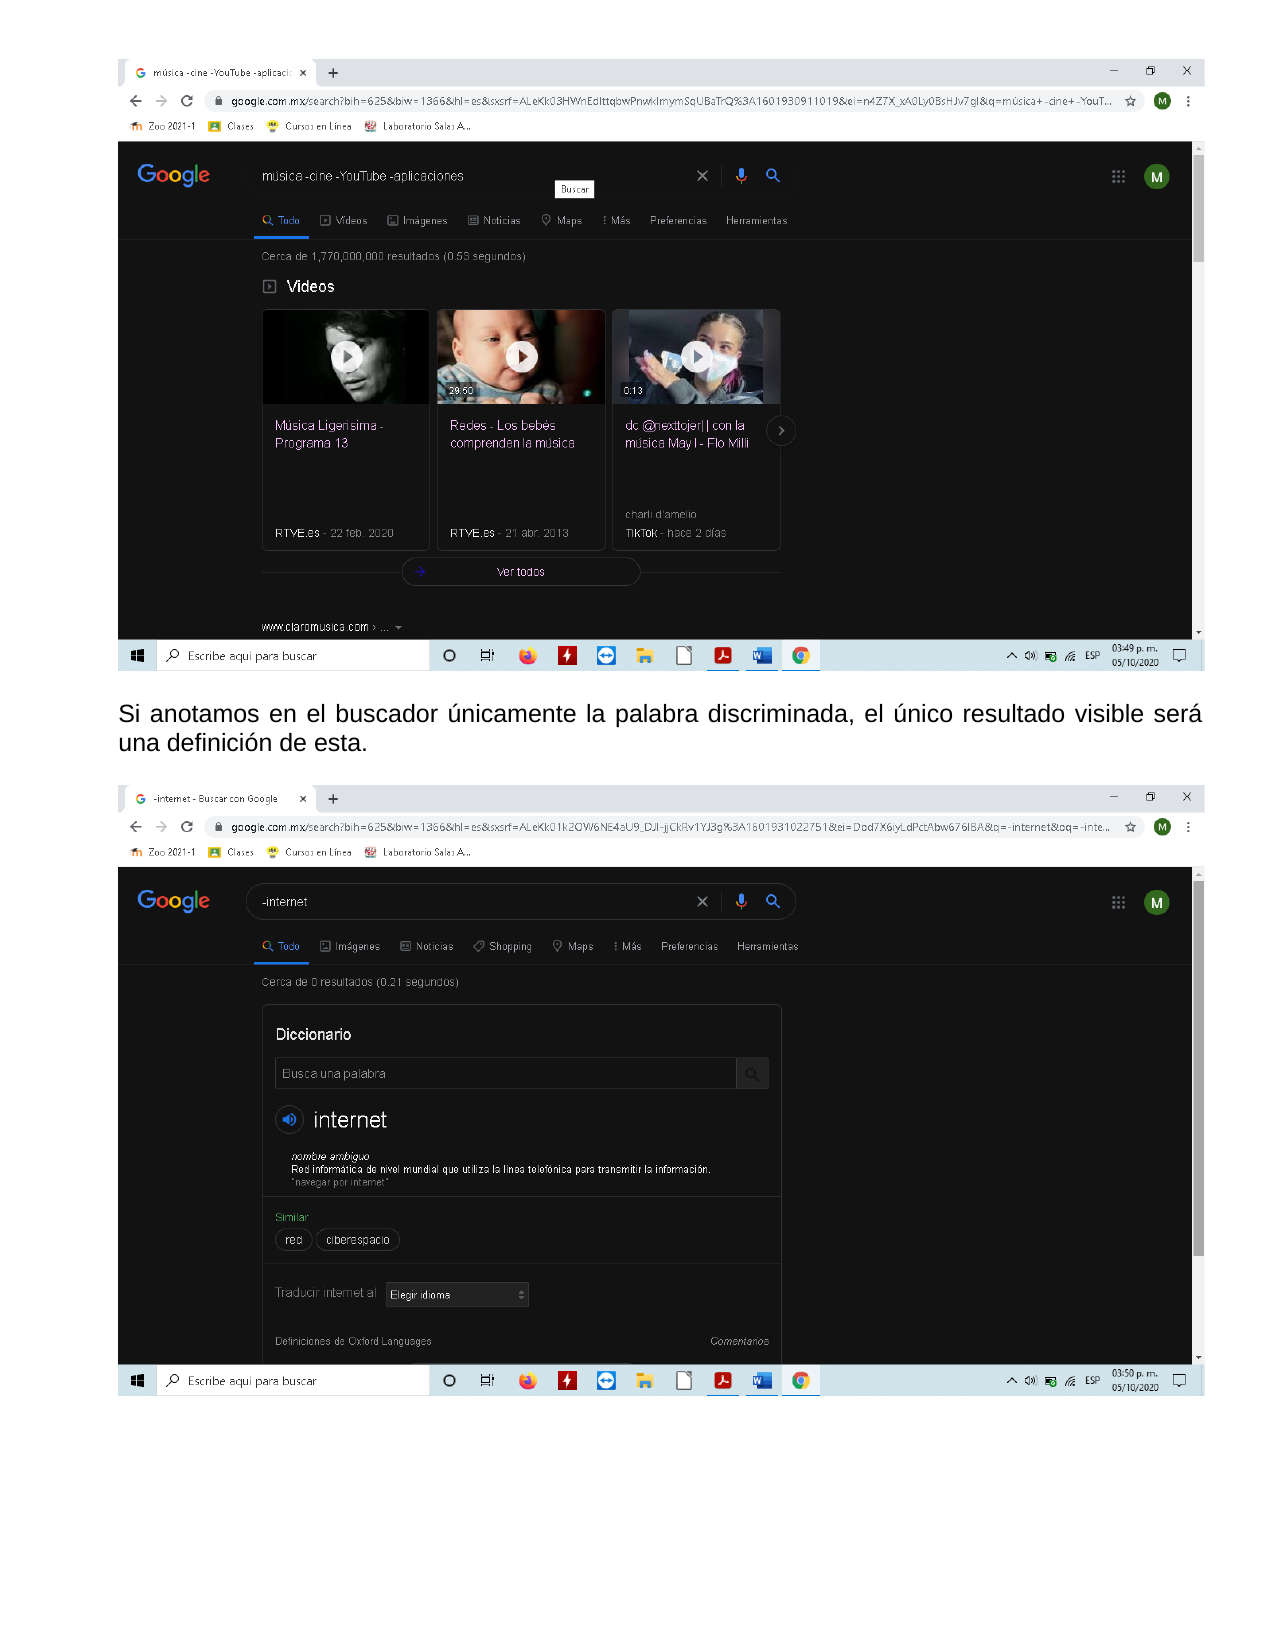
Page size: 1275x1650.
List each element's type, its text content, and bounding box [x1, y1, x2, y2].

text Si anotamos en el buscador únicamente la palabra discriminada, el único resultado visible será una definición de esta. [118, 699, 1205, 756]
